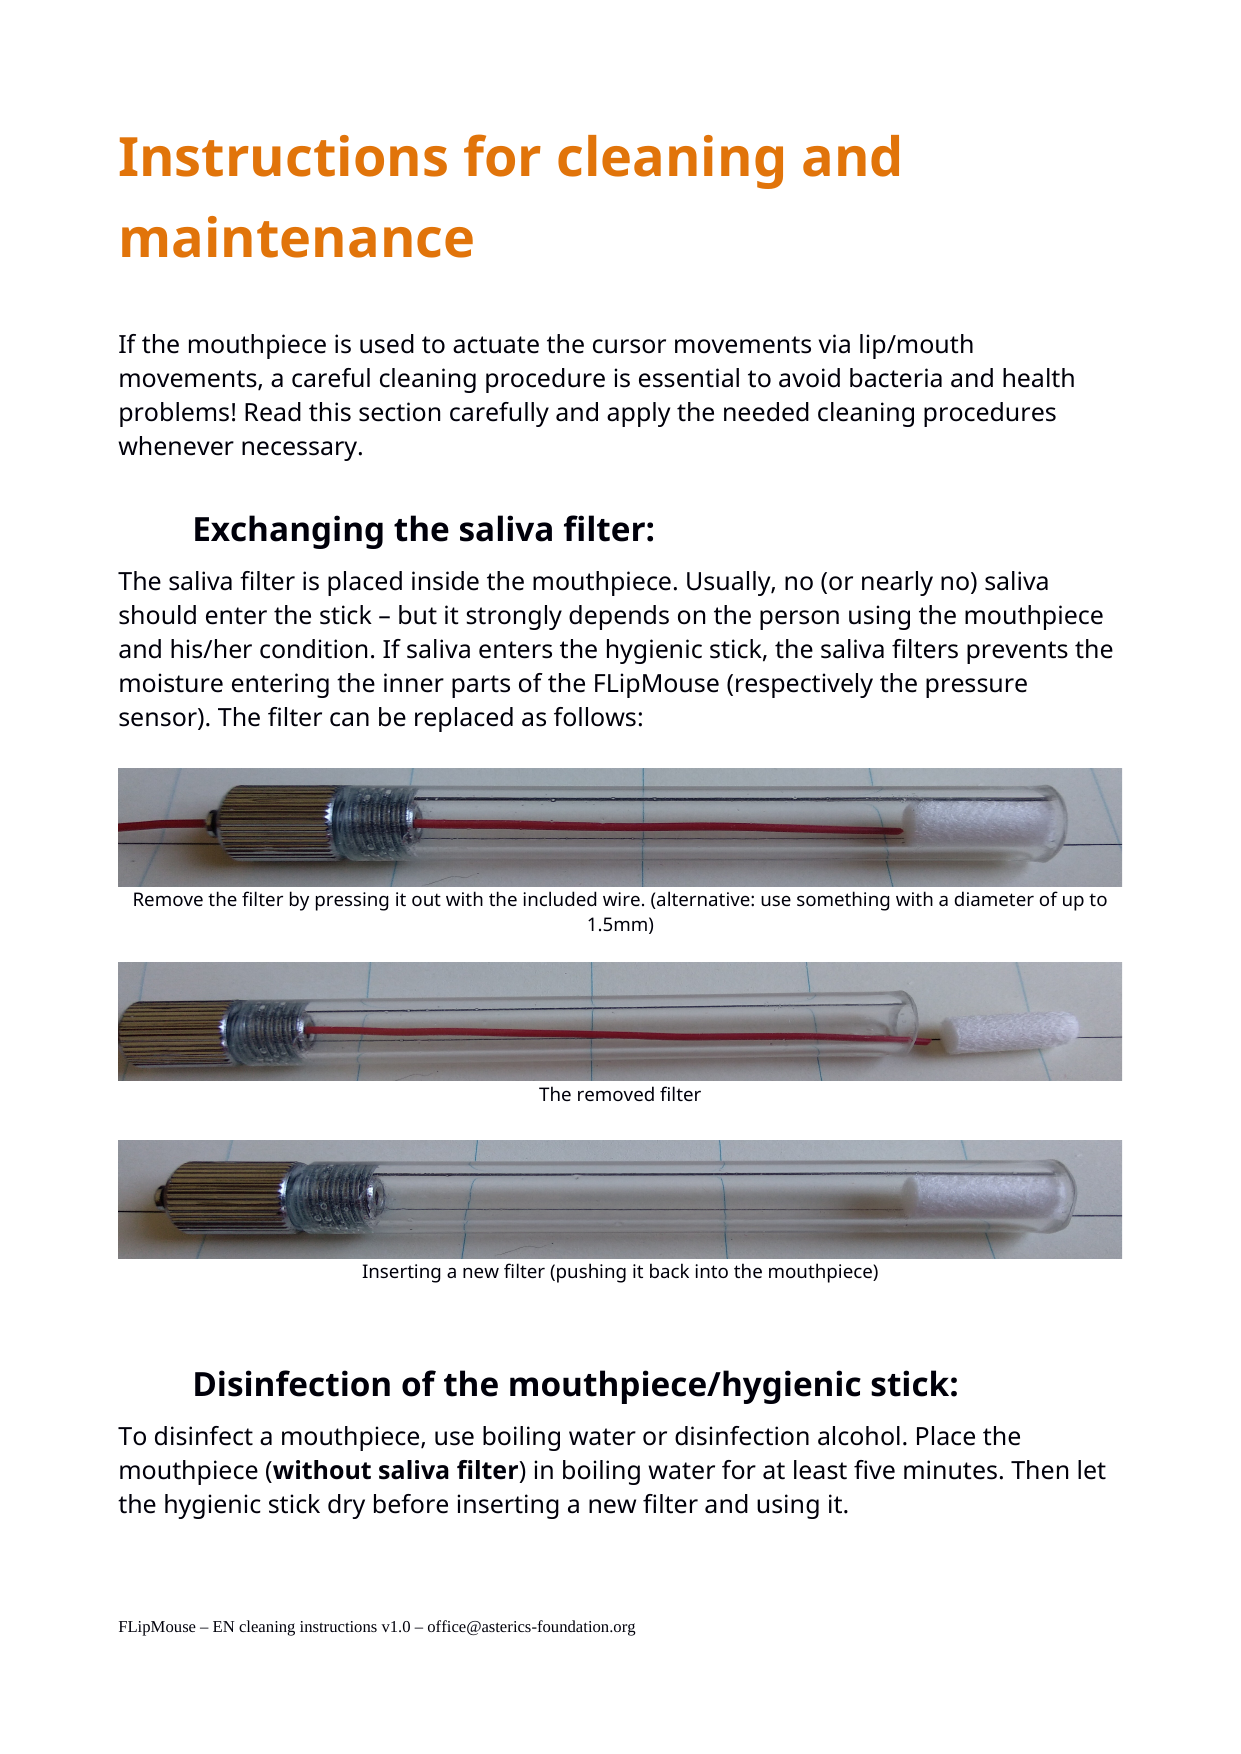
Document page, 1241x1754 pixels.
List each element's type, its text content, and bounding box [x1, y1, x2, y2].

text If the mouthpiece is used to actuate the cursor movements via lip/mouth movements, a careful cleaning procedure is essential to avoid bacteria and health problems! Read this section carefully and apply the needed cleaning procedures whenever necessary. [118, 327, 1122, 463]
text The saliva filter is placed inside the mouthpiece. Usually, no (or nearly no) saliva should enter the stick – but it strongly depends on the person using the mouthpiece and his/her condition. If saliva enters the hygienic stick, the saliva filters prevents the moisture entering the inner parts of the FLipMouse (respectively the pressure sensor). The filter can be replaced as follows: [118, 564, 1122, 734]
picture [118, 768, 1123, 887]
text Remove the filter by pressing it out with the included wire. (alternative: use something with a diameter of up to 1.5mm) [118, 887, 1122, 937]
subtitle Exchanging the saliva filter: [118, 506, 1122, 551]
text The removed filter [118, 1081, 1122, 1106]
text To disinfect a mouthpiece, use boiling water or disinfection alcohol. Place the mouthpiece (without saliva filter) in boiling water for at least five minutes. Then let the hygienic stick dry before inserting a new filter and using it. [118, 1419, 1122, 1521]
text Inserting a new filter (pushing it back into the mouthpiece) [118, 1259, 1122, 1284]
picture [118, 962, 1123, 1081]
subtitle Instructions for cleaning and maintenance [118, 118, 1122, 273]
picture [118, 1140, 1123, 1259]
subtitle Disinfection of the mouthpiece/hygienic stick: [118, 1361, 1122, 1407]
